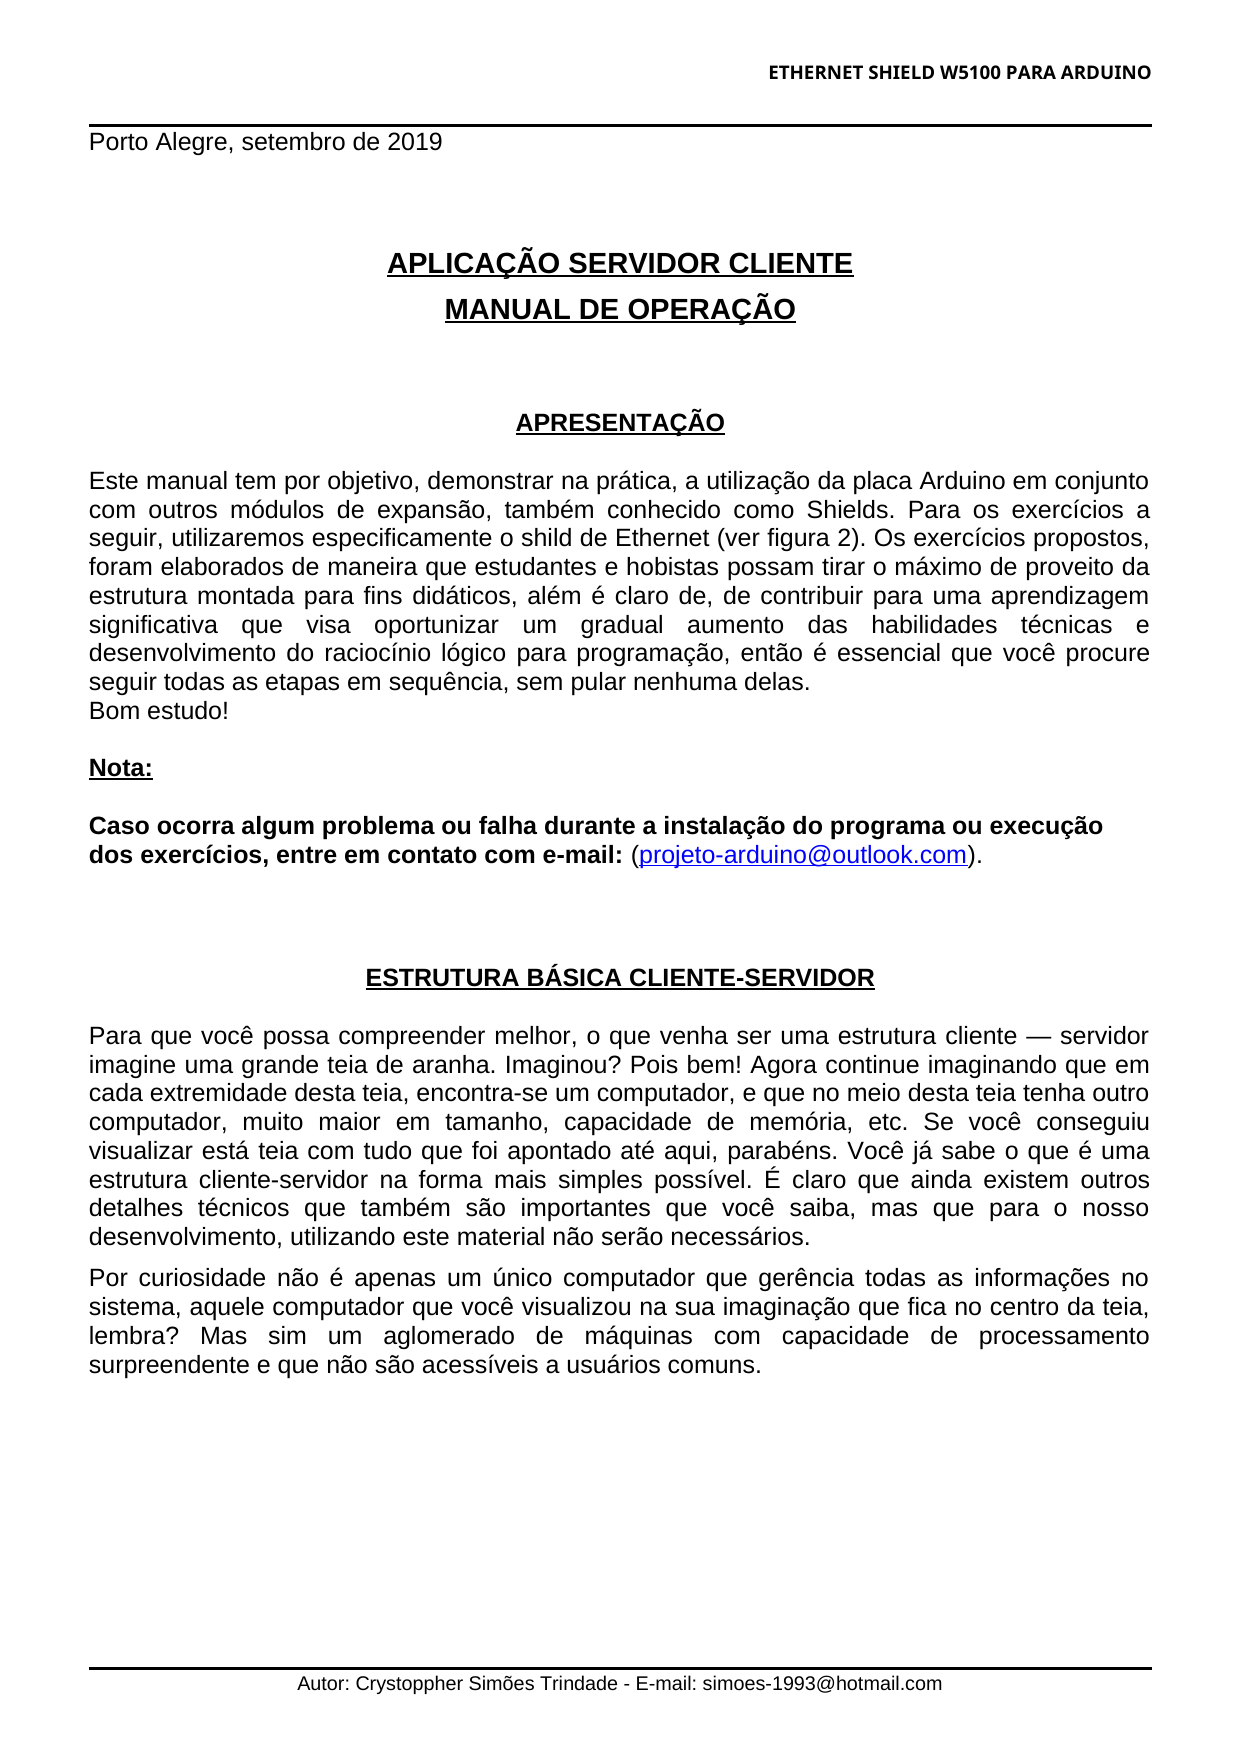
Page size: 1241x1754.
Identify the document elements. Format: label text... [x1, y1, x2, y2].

text APLICAÇÃO SERVIDOR CLIENTE [89, 246, 1152, 280]
text Caso ocorra algum problema ou falha durante a instalação do programa ou execução dos exercícios, entre em contato com e-mail: (projeto-arduino@outlook.com). [89, 811, 1152, 868]
text Por curiosidade não é apenas um único computador que gerência todas as informações no sistema, aquele computador que você visualizou na sua imaginação que fica no centro da teia, lembra? Mas sim um aglomerado de máquinas com capacidade de processamento surpreendente e que não são acessíveis a usuários comuns. [89, 1263, 1152, 1378]
text Porto Alegre, setembro de 2019 [89, 127, 1152, 156]
text Para que você possa compreender melhor, o que venha ser uma estrutura cliente — servidor imagine uma grande teia de aranha. Imaginou? Pois bem! Agora continue imaginando que em cada extremidade desta teia, encontra-se um computador, e que no meio desta teia tenha outro computador, muito maior em tamanho, capacidade de memória, etc. Se você conseguiu visualizar está teia com tudo que foi apontado até aqui, parabéns. Você já sabe o que é uma estrutura cliente-servidor na forma mais simples possível. É claro que ainda existem outros detalhes técnicos que também são importantes que você saiba, mas que para o nosso desenvolvimento, utilizando este material não serão necessários. [89, 1021, 1152, 1251]
text Nota: [89, 753, 1152, 782]
text ESTRUTURA BÁSICA CLIENTE-SERVIDOR [89, 963, 1152, 992]
text MANUAL DE OPERAÇÃO [89, 292, 1152, 326]
text APRESENTAÇÃO [89, 408, 1152, 437]
text Este manual tem por objetivo, demonstrar na prática, a utilização da placa Arduino em conjunto com outros módulos de expansão, também conhecido como Shields. Para os exercícios a seguir, utilizaremos especificamente o shild de Ethernet (ver figura 2). Os exercícios propostos, foram elaborados de maneira que estudantes e hobistas possam tirar o máximo de proveito da estrutura montada para fins didáticos, além é claro de, de contribuir para uma aprendizagem significativa que visa oportunizar um gradual aumento das habilidades técnicas e desenvolvimento do raciocínio lógico para programação, então é essencial que você procure seguir todas as etapas em sequência, sem pular nenhuma delas. [89, 466, 1152, 696]
text Bom estudo! [89, 696, 1152, 724]
